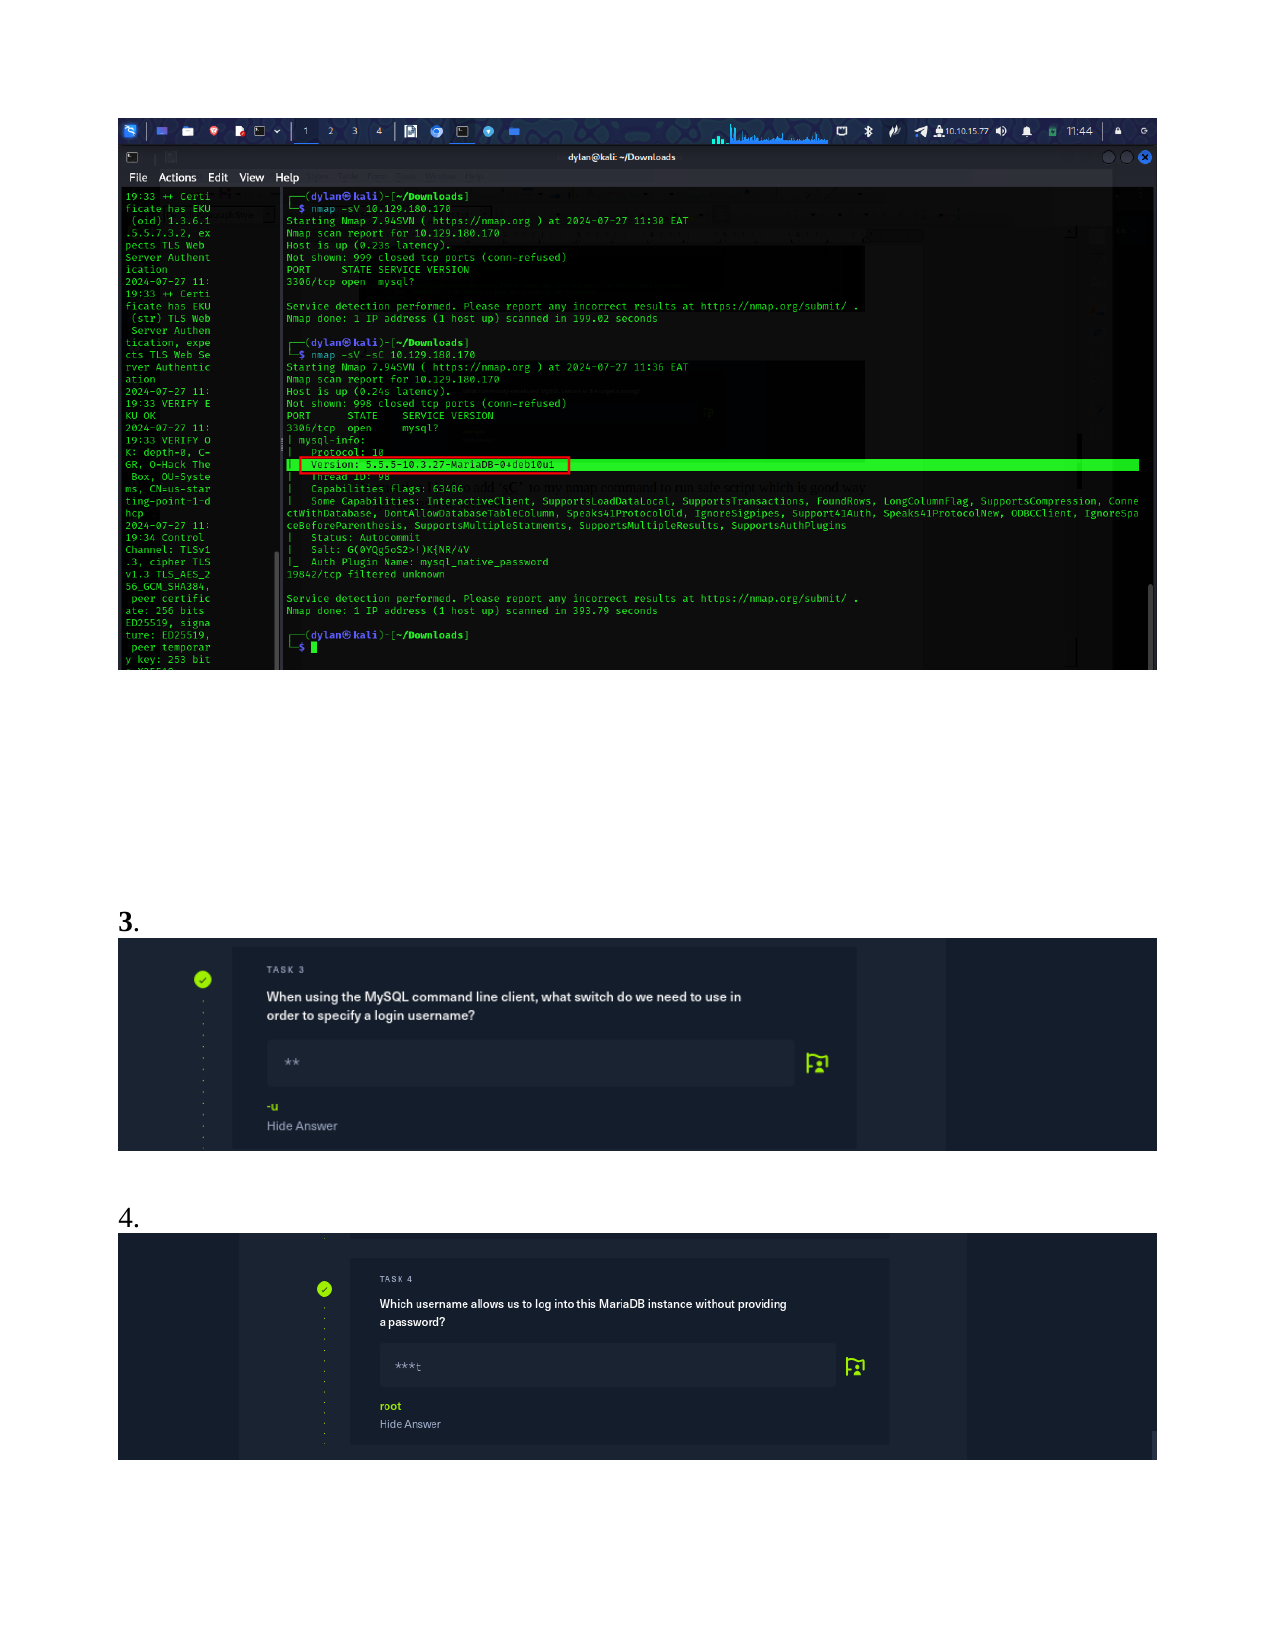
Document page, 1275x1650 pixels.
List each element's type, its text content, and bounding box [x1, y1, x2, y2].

text 3. [118, 904, 1157, 938]
text 4. [118, 1200, 1157, 1233]
picture [118, 1233, 1157, 1460]
picture [118, 938, 1157, 1151]
picture [118, 118, 1157, 670]
